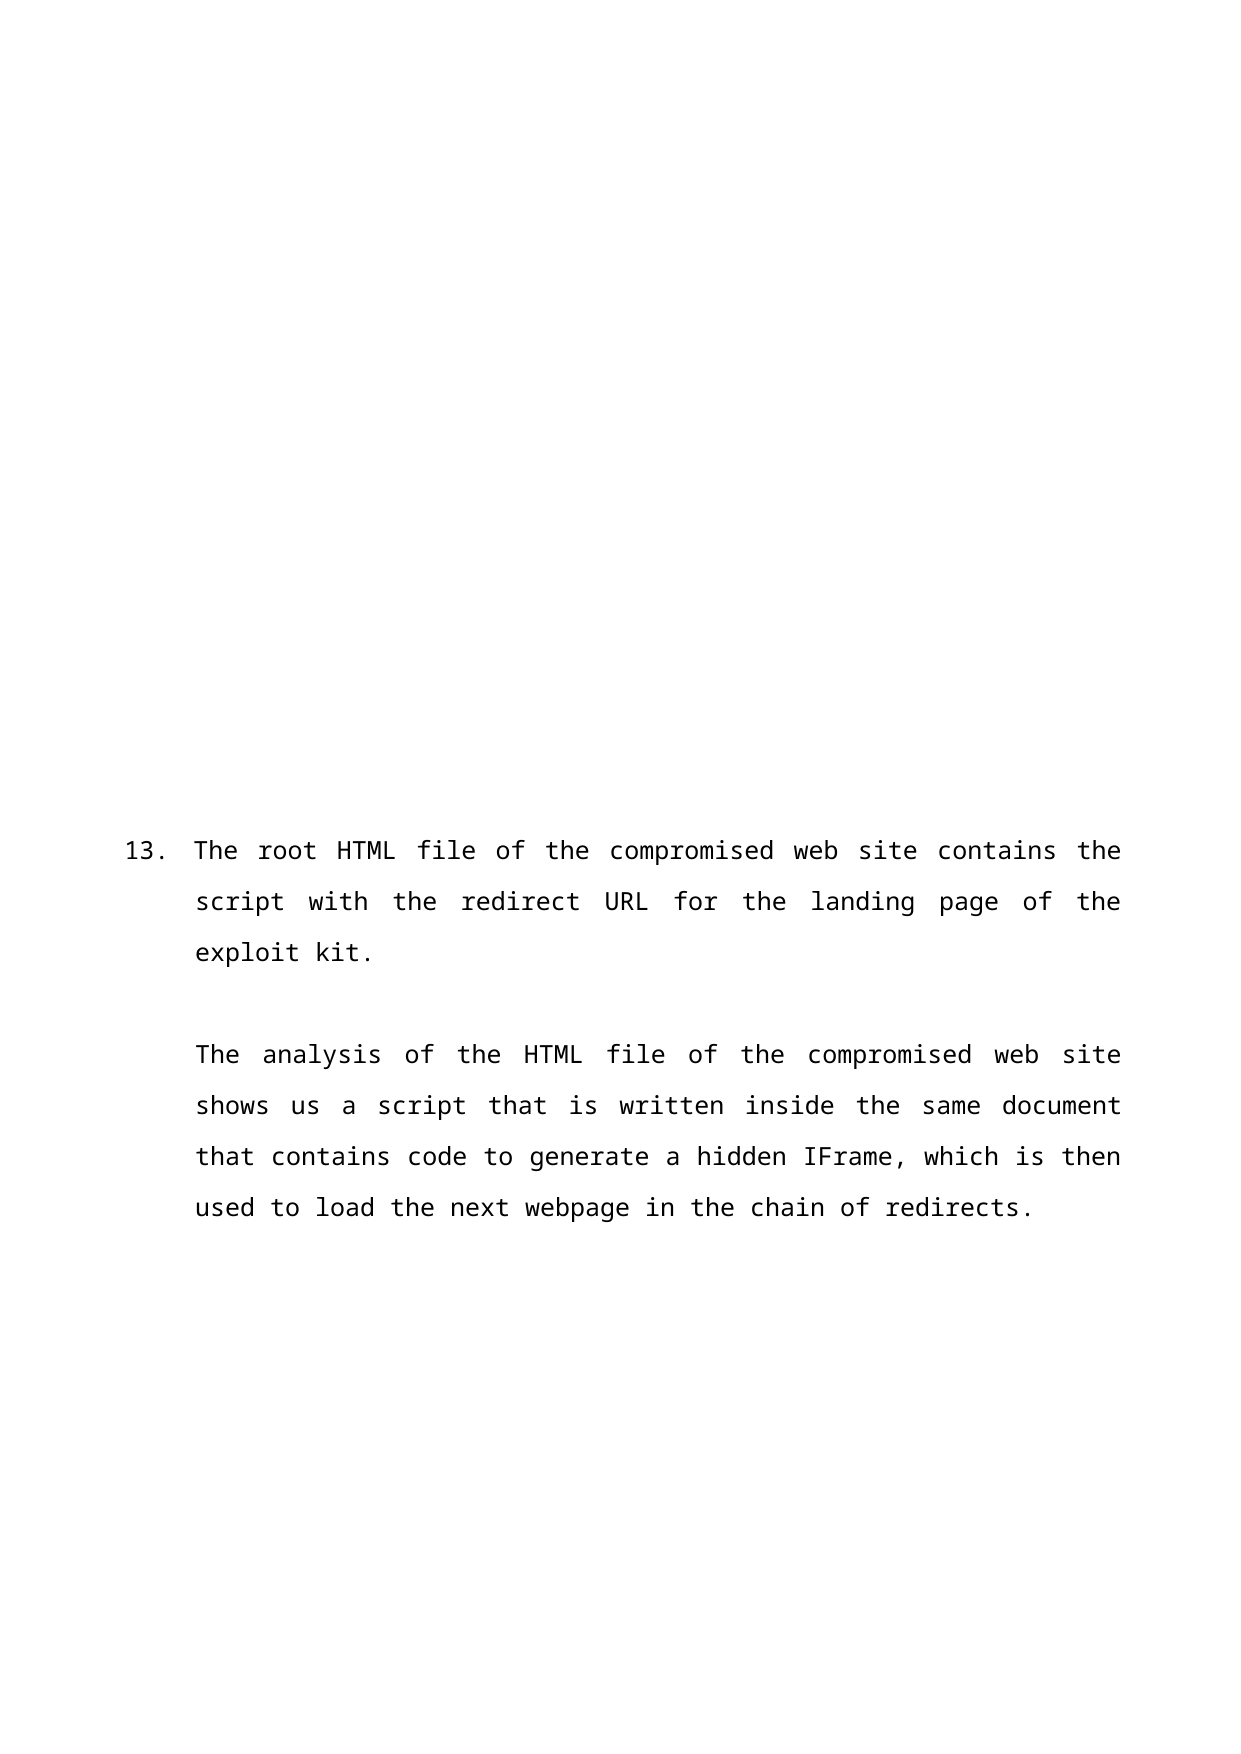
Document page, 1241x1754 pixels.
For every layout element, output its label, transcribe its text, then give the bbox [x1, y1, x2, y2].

text The analysis of the HTML file of the compromised web site shows us a script that is written inside the same document that contains code to generate a hidden IFrame, which is then used to load the next webpage in the chain of redirects. [195, 1037, 1122, 1224]
list The root HTML file of the compromised web site contains the script with the redirect URL for the landing page of the exploit kit. [124, 833, 1122, 969]
